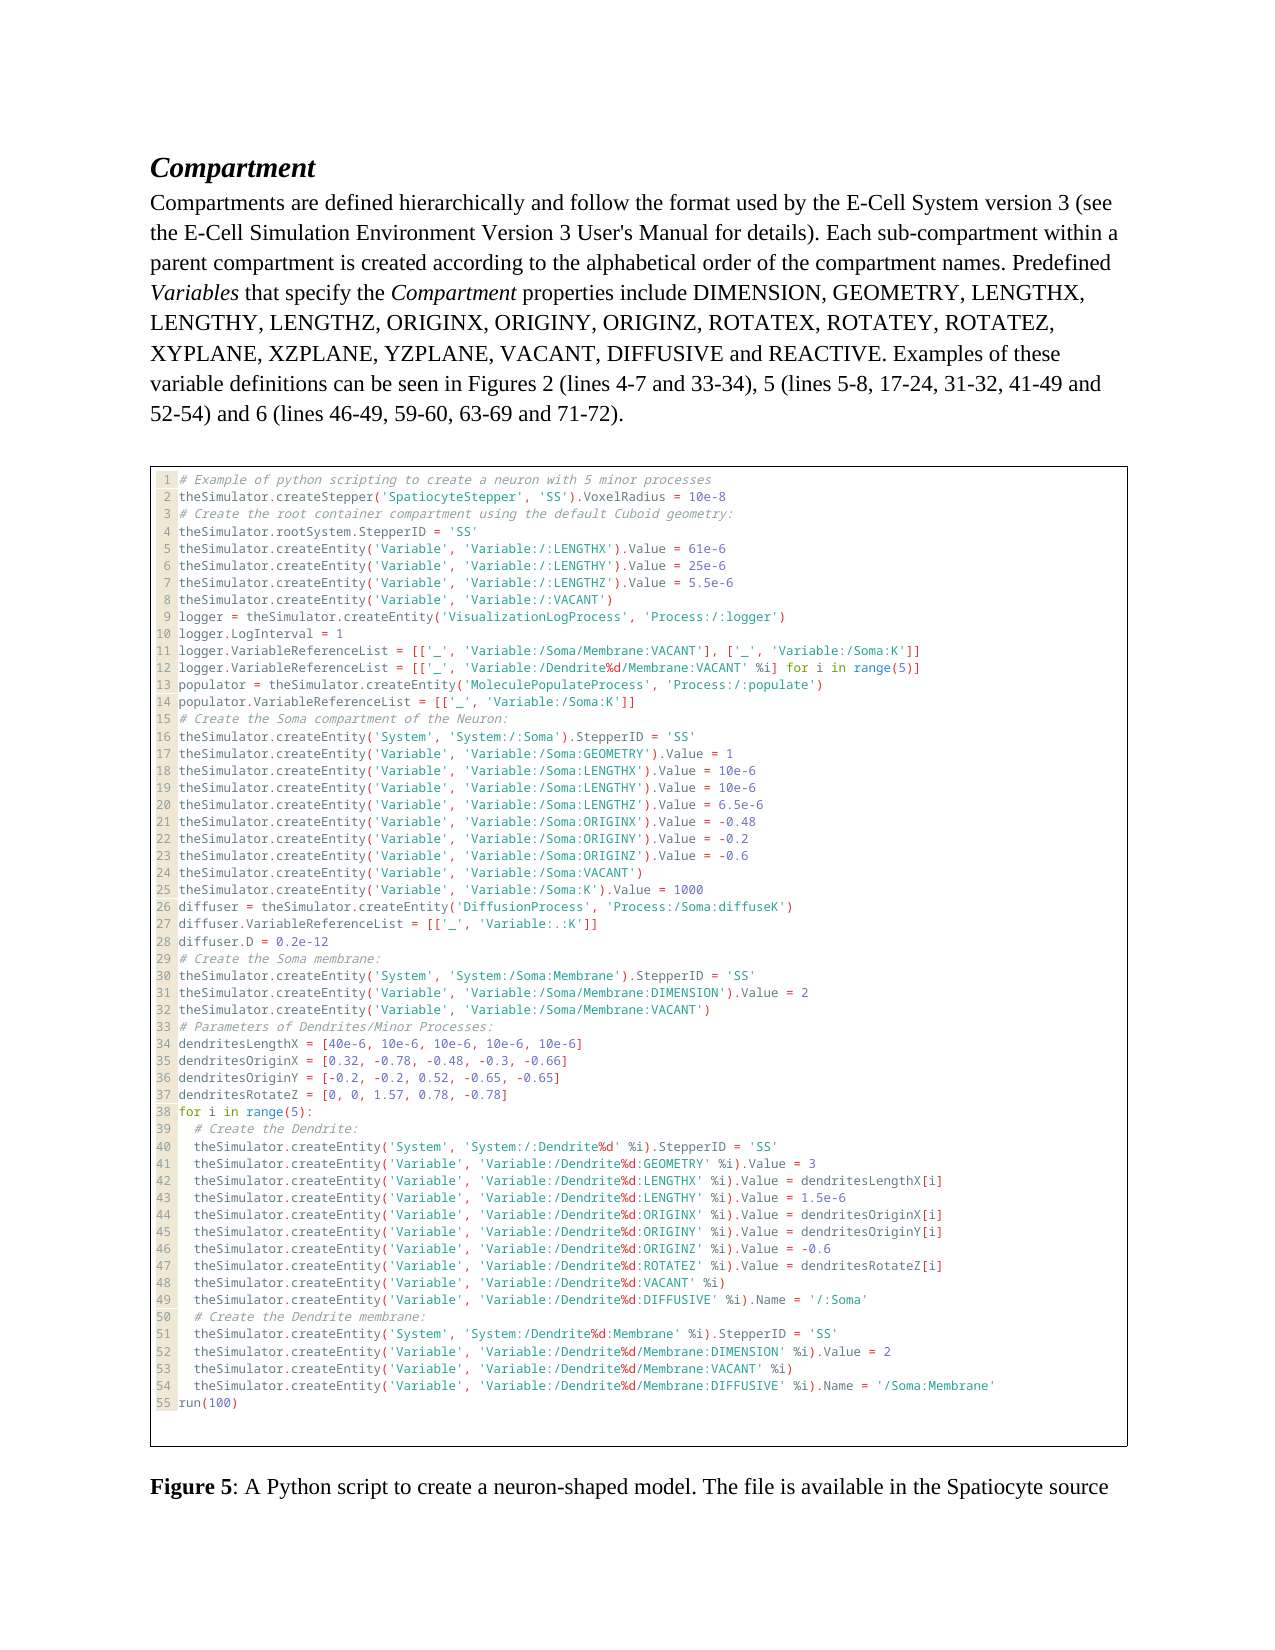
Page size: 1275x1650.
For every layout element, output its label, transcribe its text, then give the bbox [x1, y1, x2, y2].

table_header 1 # Example of python scripting to create a neuron with 5 minor processes 2 theSimulator.createStepper('SpatiocyteStepper', 'SS').VoxelRadius = 10e-8 3 # Create the root container compartment using the default Cuboid geometry: 4 theSimulator.rootSystem.StepperID = 'SS' 5 theSimulator.createEntity('Variable', 'Variable:/:LENGTHX').Value = 61e-6 6 theSimulator.createEntity('Variable', 'Variable:/:LENGTHY').Value = 25e-6 7 theSimulator.createEntity('Variable', 'Variable:/:LENGTHZ').Value = 5.5e-6 8 theSimulator.createEntity('Variable', 'Variable:/:VACANT') 9 logger = theSimulator.createEntity('VisualizationLogProcess', 'Process:/:logger') 10 logger.LogInterval = 1 11 logger.VariableReferenceList = [['_', 'Variable:/Soma/Membrane:VACANT'], ['_', 'Variable:/Soma:K']] 12 logger.VariableReferenceList = [['_', 'Variable:/Dendrite%d/Membrane:VACANT' %i] for i in range(5)] 13 populator = theSimulator.createEntity('MoleculePopulateProcess', 'Process:/:populate') 14 populator.VariableReferenceList = [['_', 'Variable:/Soma:K']] 15 # Create the Soma compartment of the Neuron: 16 theSimulator.createEntity('System', 'System:/:Soma').StepperID = 'SS' 17 theSimulator.createEntity('Variable', 'Variable:/Soma:GEOMETRY').Value = 1 18 theSimulator.createEntity('Variable', 'Variable:/Soma:LENGTHX').Value = 10e-6 19 theSimulator.createEntity('Variable', 'Variable:/Soma:LENGTHY').Value = 10e-6 20 theSimulator.createEntity('Variable', 'Variable:/Soma:LENGTHZ').Value = 6.5e-6 21 theSimulator.createEntity('Variable', 'Variable:/Soma:ORIGINX').Value = -0.48 22 theSimulator.createEntity('Variable', 'Variable:/Soma:ORIGINY').Value = -0.2 23 theSimulator.createEntity('Variable', 'Variable:/Soma:ORIGINZ').Value = -0.6 24 theSimulator.createEntity('Variable', 'Variable:/Soma:VACANT') 25 theSimulator.createEntity('Variable', 'Variable:/Soma:K').Value = 1000 26 diffuser = theSimulator.createEntity('DiffusionProcess', 'Process:/Soma:diffuseK') 27 diffuser.VariableReferenceList = [['_', 'Variable:.:K']] 28 diffuser.D = 0.2e-12 29 # Create the Soma membrane: 30 theSimulator.createEntity('System', 'System:/Soma:Membrane').StepperID = 'SS' 31 theSimulator.createEntity('Variable', 'Variable:/Soma/Membrane:DIMENSION').Value = 2 32 theSimulator.createEntity('Variable', 'Variable:/Soma/Membrane:VACANT') 33 # Parameters of Dendrites/Minor Processes: 34 dendritesLengthX = [40e-6, 10e-6, 10e-6, 10e-6, 10e-6] 35 dendritesOriginX = [0.32, -0.78, -0.48, -0.3, -0.66] 36 dendritesOriginY = [-0.2, -0.2, 0.52, -0.65, -0.65] 37 dendritesRotateZ = [0, 0, 1.57, 0.78, -0.78] 38 for i in range(5): 39 # Create the Dendrite: 40 theSimulator.createEntity('System', 'System:/:Dendrite%d' %i).StepperID = 'SS' 41 theSimulator.createEntity('Variable', 'Variable:/Dendrite%d:GEOMETRY' %i).Value = 3 42 theSimulator.createEntity('Variable', 'Variable:/Dendrite%d:LENGTHX' %i).Value = dendritesLengthX[i] 43 theSimulator.createEntity('Variable', 'Variable:/Dendrite%d:LENGTHY' %i).Value = 1.5e-6 44 theSimulator.createEntity('Variable', 'Variable:/Dendrite%d:ORIGINX' %i).Value = dendritesOriginX[i] 45 theSimulator.createEntity('Variable', 'Variable:/Dendrite%d:ORIGINY' %i).Value = dendritesOriginY[i] 46 theSimulator.createEntity('Variable', 'Variable:/Dendrite%d:ORIGINZ' %i).Value = -0.6 47 theSimulator.createEntity('Variable', 'Variable:/Dendrite%d:ROTATEZ' %i).Value = dendritesRotateZ[i] 48 theSimulator.createEntity('Variable', 'Variable:/Dendrite%d:VACANT' %i) 49 theSimulator.createEntity('Variable', 'Variable:/Dendrite%d:DIFFUSIVE' %i).Name = '/:Soma' 50 # Create the Dendrite membrane: 51 theSimulator.createEntity('System', 'System:/Dendrite%d:Membrane' %i).StepperID = 'SS' 52 theSimulator.createEntity('Variable', 'Variable:/Dendrite%d/Membrane:DIMENSION' %i).Value = 2 53 theSimulator.createEntity('Variable', 'Variable:/Dendrite%d/Membrane:VACANT' %i) 54 theSimulator.createEntity('Variable', 'Variable:/Dendrite%d/Membrane:DIFFUSIVE' %i).Name = '/Soma:Membrane' 55 run(100) [151, 467, 1127, 1446]
subtitle Compartment [150, 150, 1125, 183]
text Compartments are defined hierarchically and follow the format used by the E-Cell System version 3 (see the E-Cell Simulation Environment Version 3 User's Manual for details). Each sub-compartment within a parent compartment is created according to the alphabetical order of the compartment names. Predefined Variables that specify the Compartment properties include DIMENSION, GEOMETRY, LENGTHX, LENGTHY, LENGTHZ, ORIGINX, ORIGINY, ORIGINZ, ROTATEX, ROTATEY, ROTATEZ, XYPLANE, XZPLANE, YZPLANE, VACANT, DIFFUSIVE and REACTIVE. Examples of these variable definitions can be seen in Figures 2 (lines 4-7 and 33-34), 5 (lines 5-8, 17-24, 31-32, 41-49 and 52-54) and 6 (lines 46-49, 59-60, 63-69 and 71-72). [150, 188, 1125, 426]
text Figure 5: A Python script to create a neuron-shaped model. The file is available in the Spatiocyte source [150, 1473, 1125, 1499]
